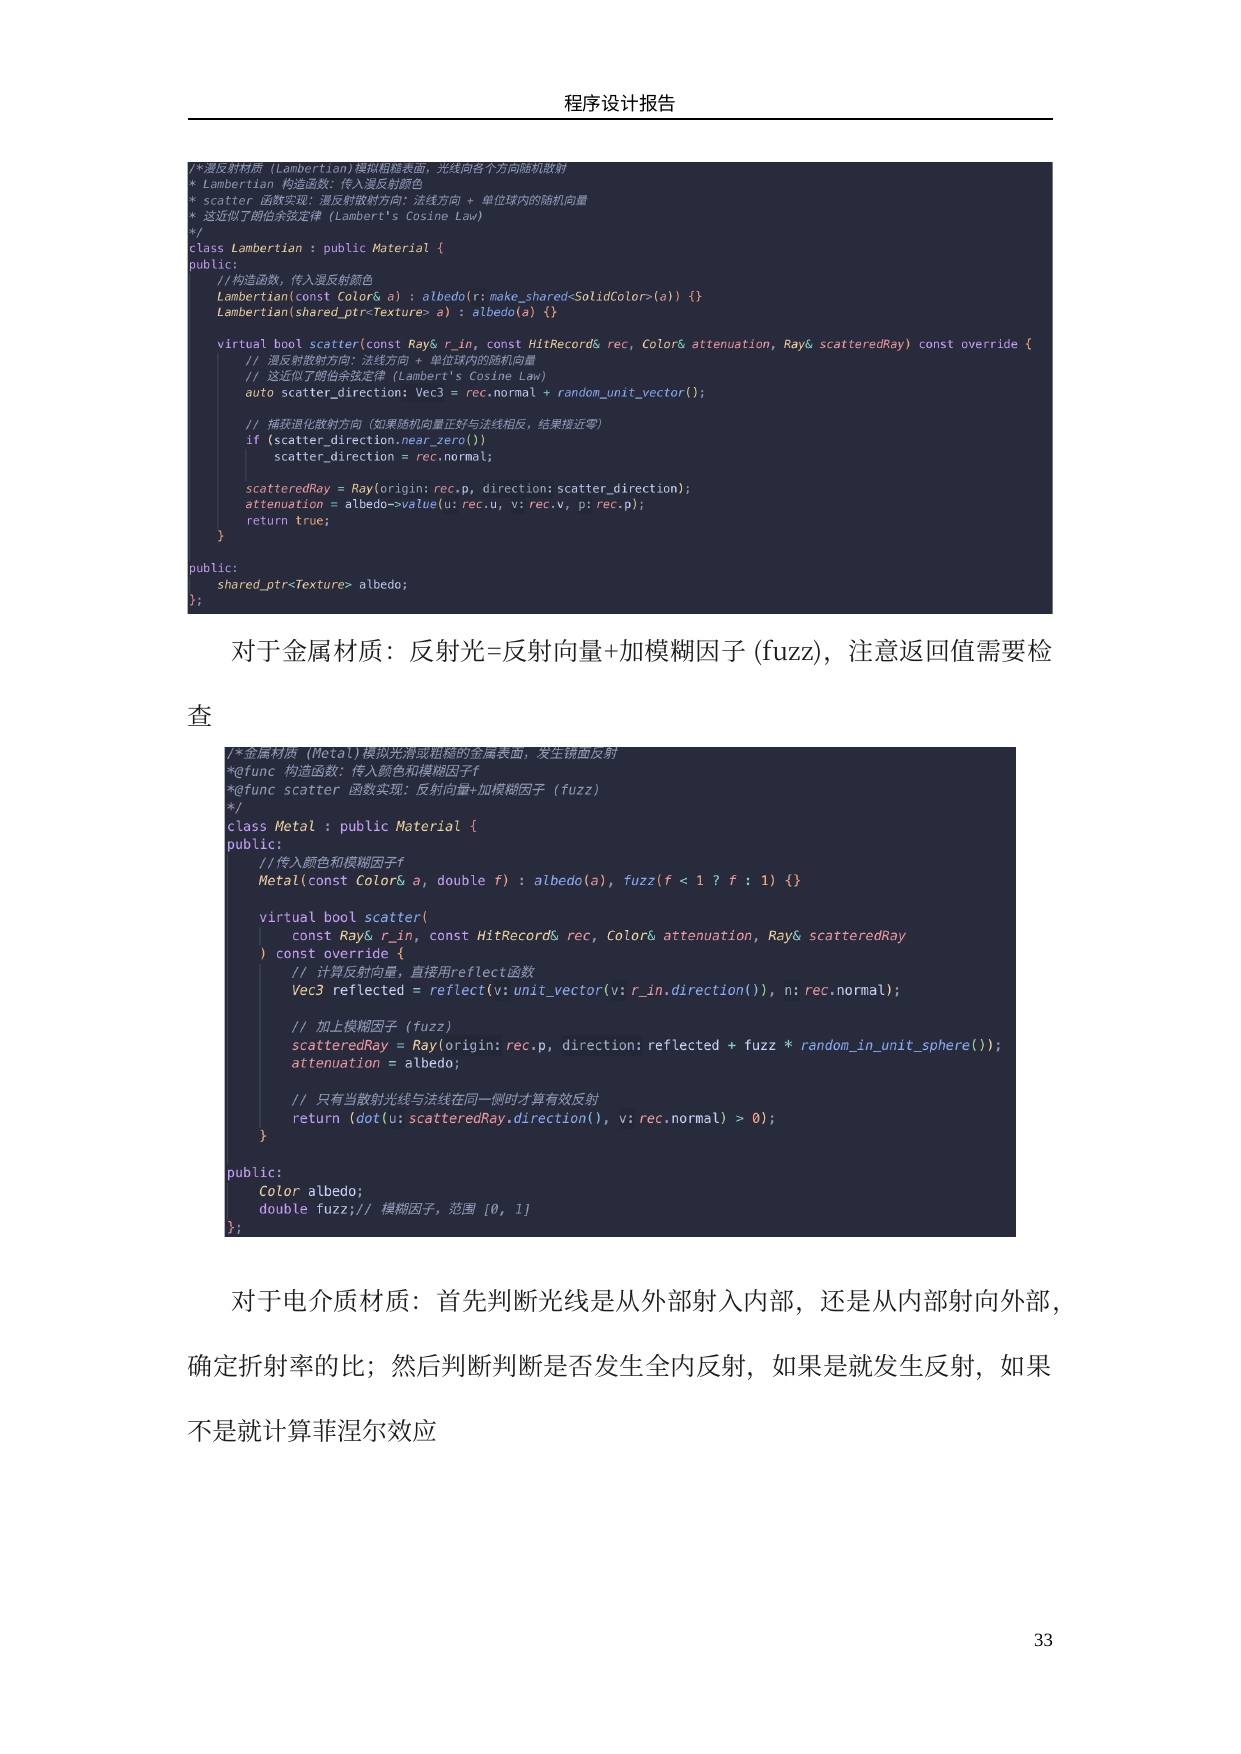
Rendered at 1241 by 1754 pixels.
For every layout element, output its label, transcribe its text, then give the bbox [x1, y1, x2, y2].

text 对于金属材质：反射光=反射向量+加模糊因子 (fuzz)，注意返回值需要检查 [187, 614, 1053, 747]
picture [224, 747, 1016, 1237]
picture [187, 162, 1053, 614]
text 对于电介质材质：首先判断光线是从外部射入内部，还是从内部射向外部，确定折射率的比；然后判断判断是否发生全内反射，如果是就发生反射，如果不是就计算菲涅尔效应 [187, 747, 1053, 1462]
